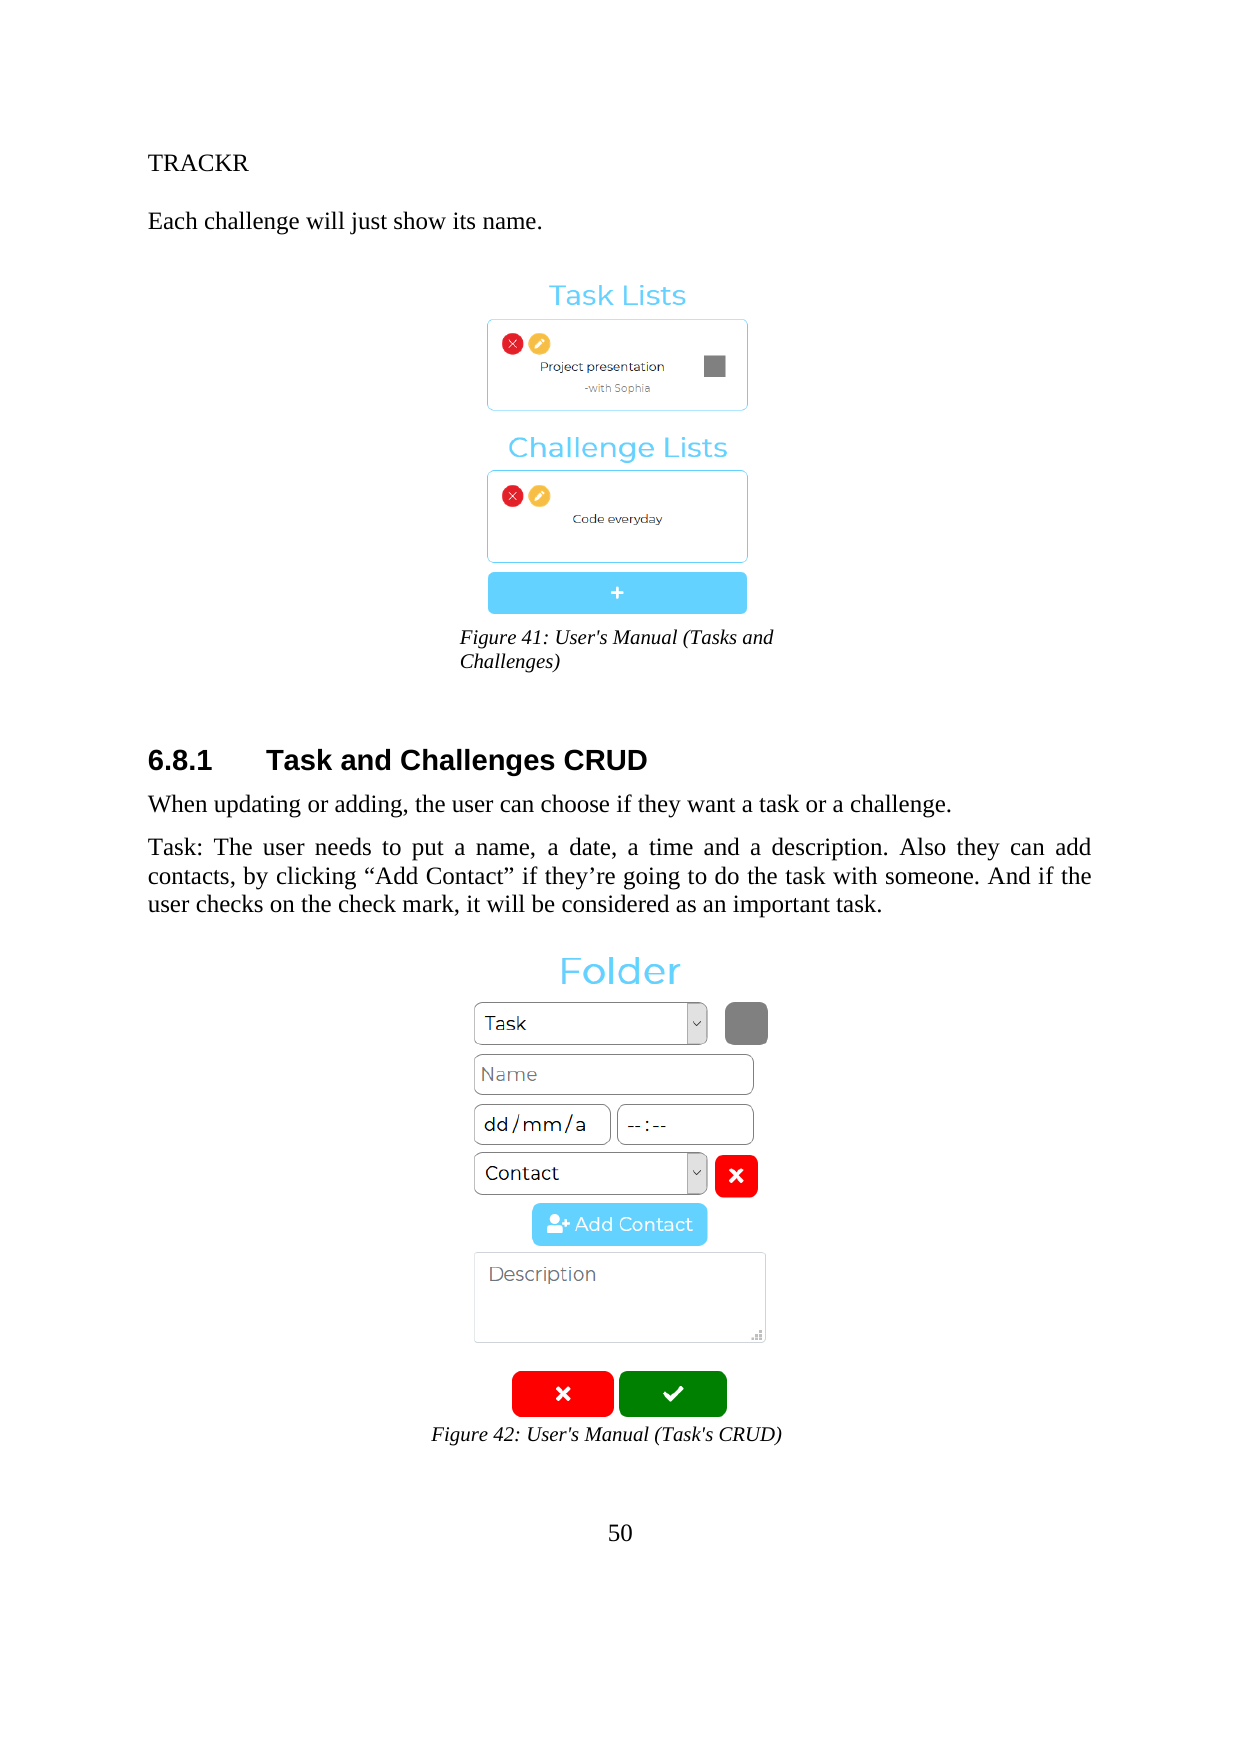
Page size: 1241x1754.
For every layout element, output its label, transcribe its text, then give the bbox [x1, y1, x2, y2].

text Figure 41: User's Manual (Tasks and Challenges) [459, 625, 781, 673]
picture [459, 276, 781, 625]
text Task: The user needs to put a name, a date, a time and a description. Also they can add contacts, by clicking “Add Contact” if they’re going to do the task with someone. And if the user checks on the check mark, it will be considered as an important task. [148, 832, 1093, 918]
subtitle Task and Challenges CRUD [148, 743, 1093, 776]
text Each challenge will just show its name. [148, 206, 1093, 234]
text When updating or adding, the user can choose if they want a task or a challenge. [148, 789, 1093, 817]
picture [431, 945, 809, 1422]
text Figure 42: User's Manual (Task's CRUD) [431, 1422, 809, 1446]
